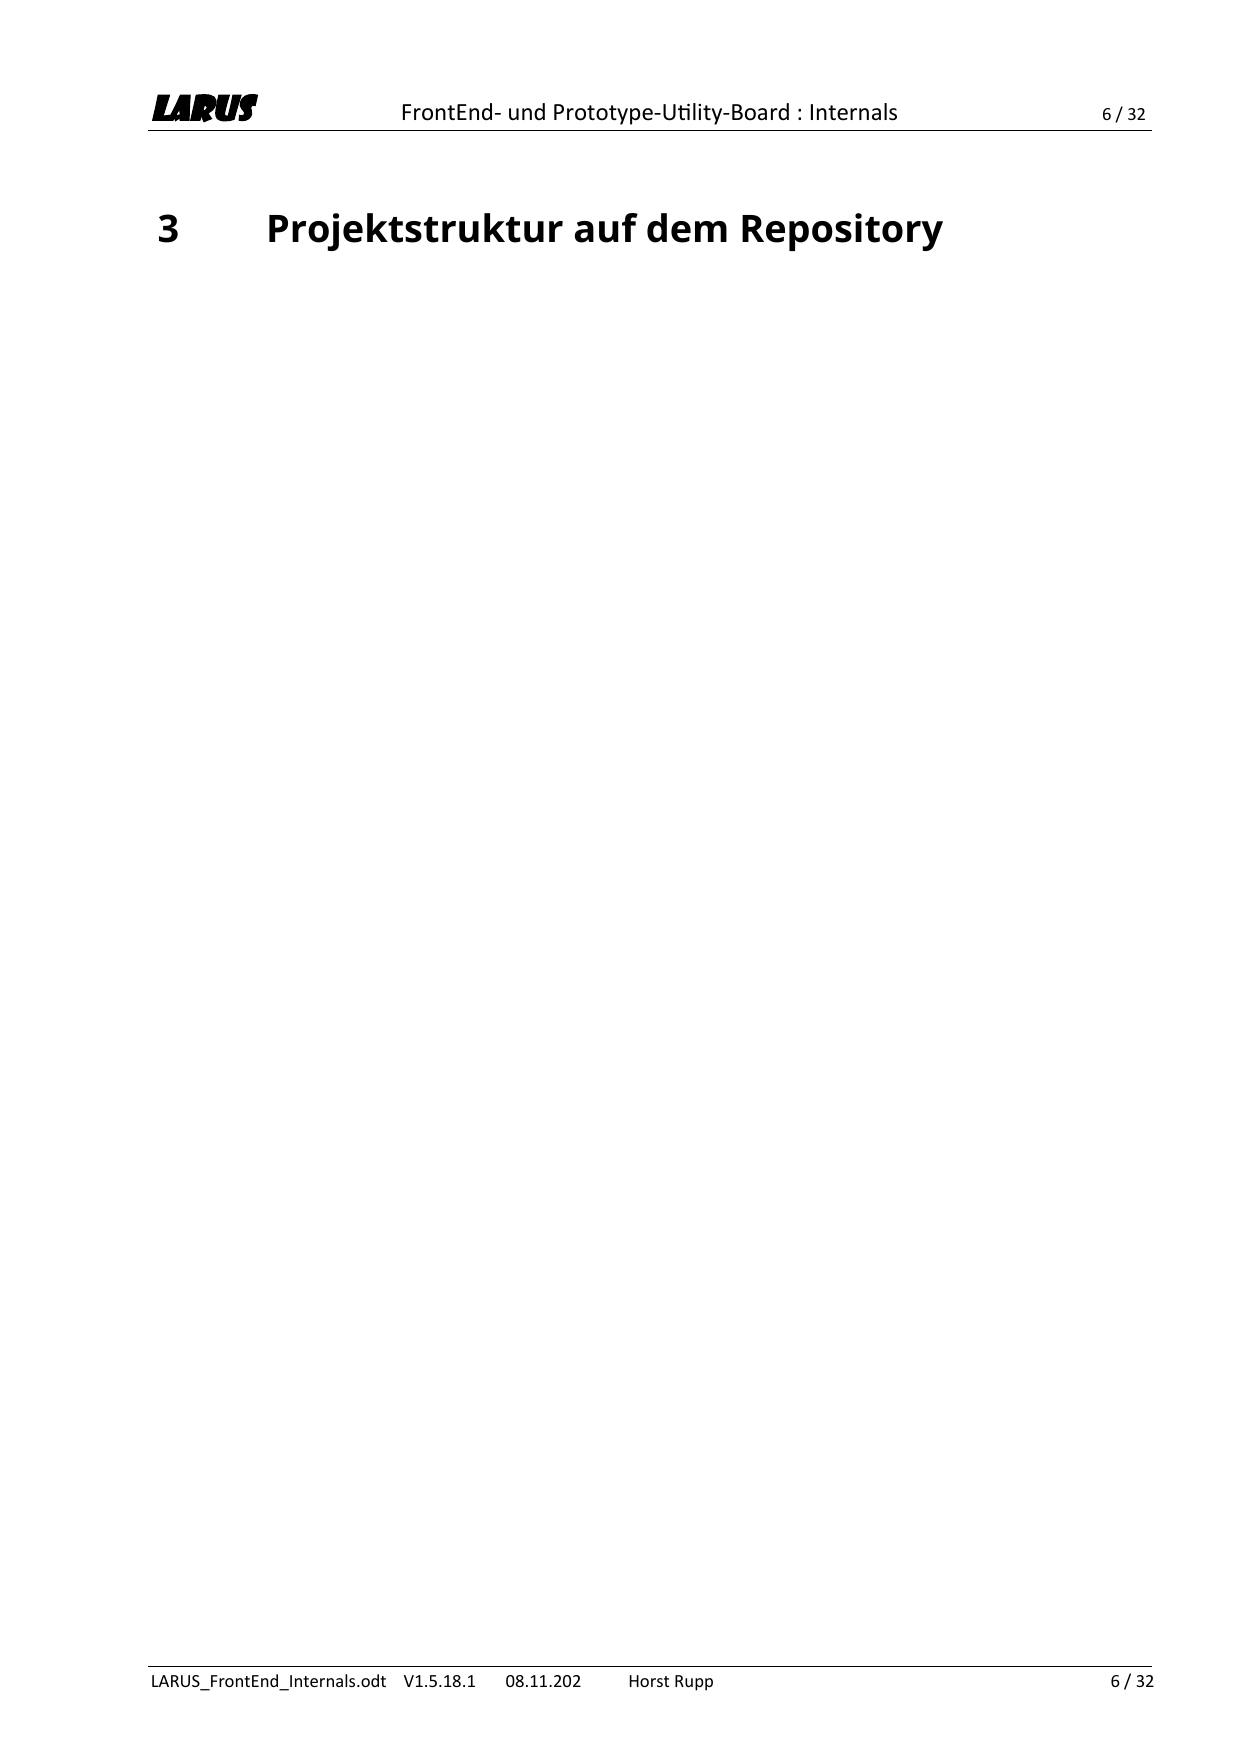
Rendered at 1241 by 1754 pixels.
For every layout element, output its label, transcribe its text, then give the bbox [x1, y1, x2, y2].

subtitle Projektstruktur auf dem Repository [148, 173, 1128, 254]
